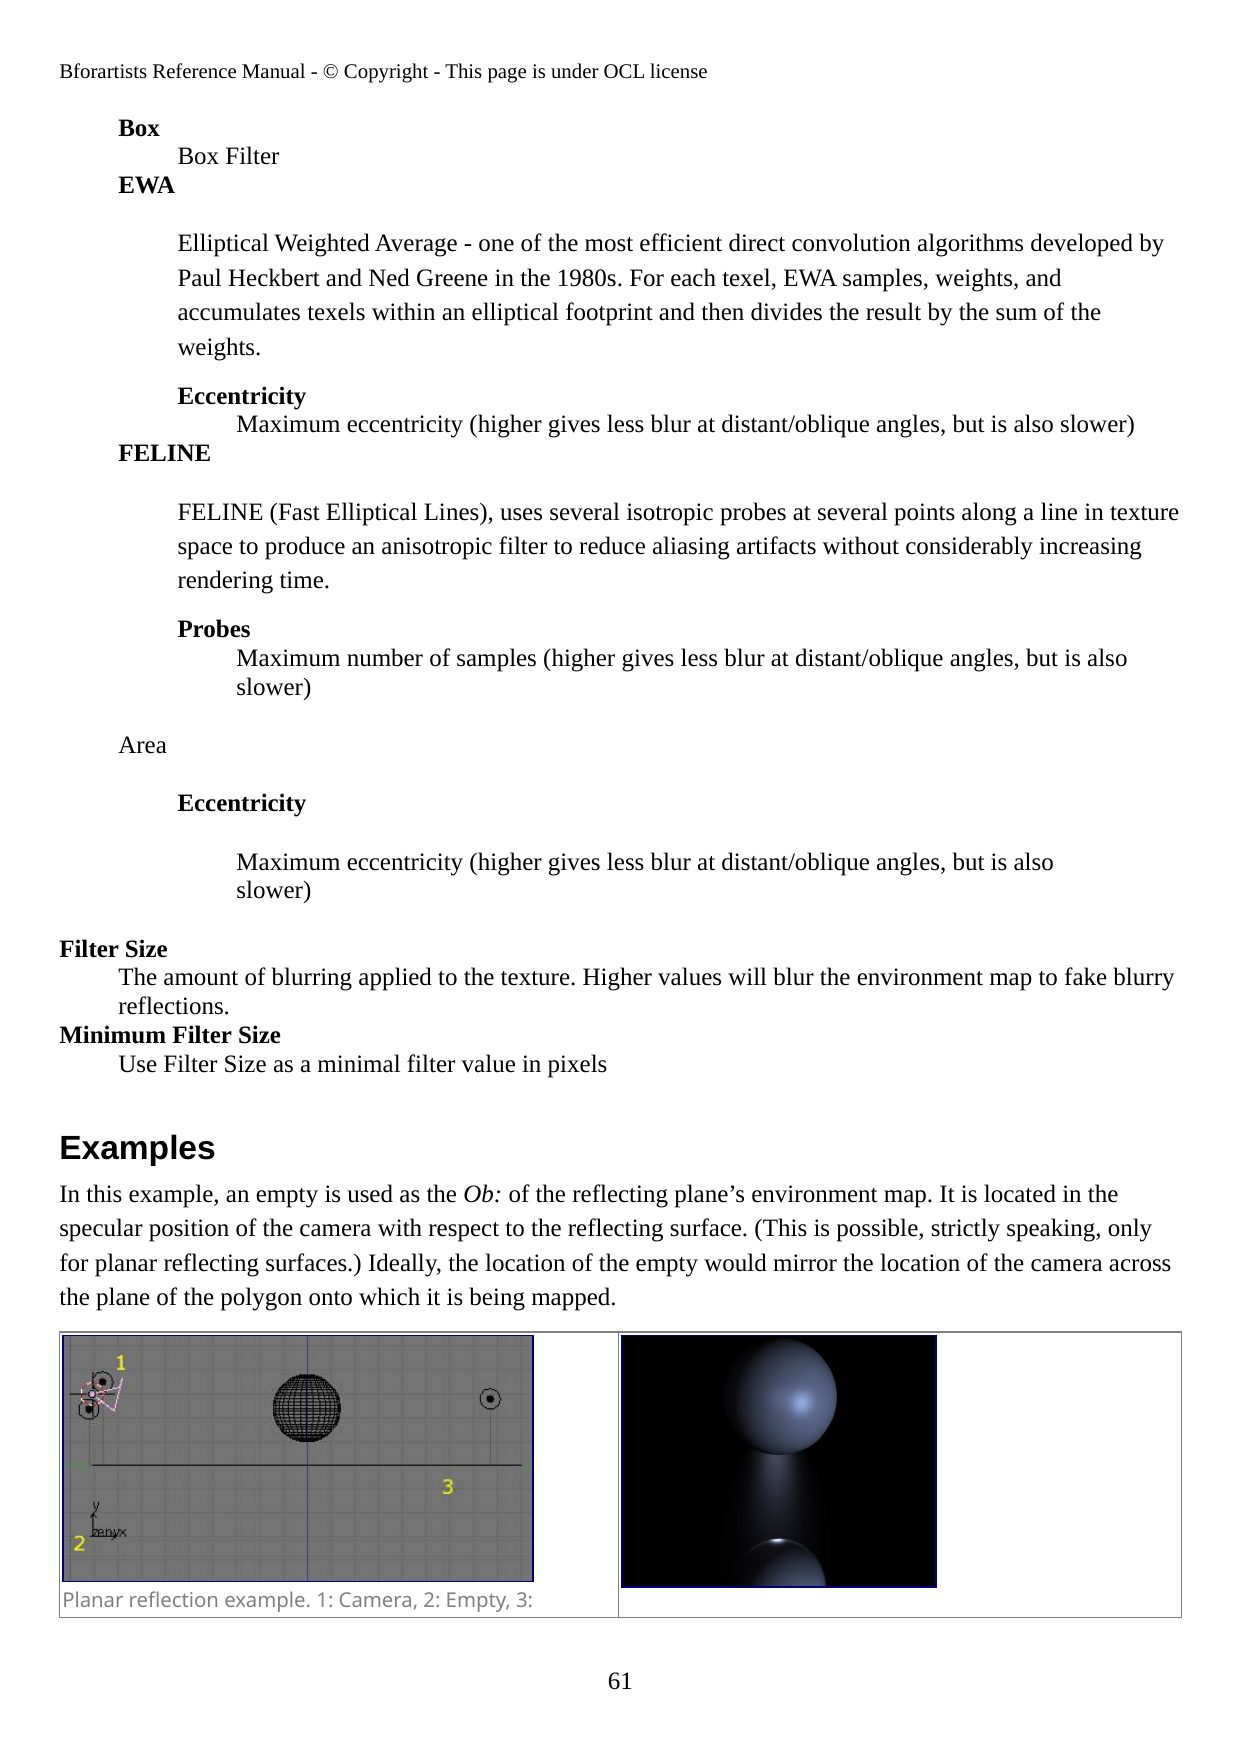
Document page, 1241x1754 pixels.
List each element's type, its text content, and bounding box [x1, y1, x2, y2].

subtitle Probes [177, 614, 1181, 643]
list Box Filter [177, 141, 1181, 170]
subtitle FELINE [118, 438, 1181, 467]
list The amount of blurring applied to the texture. Higher values will blur the environment map to fake blurry reflections. [118, 962, 1181, 1020]
text In this example, an empty is used as the Ob: of the reflecting plane’s environment map. It is located in the specular position of the camera with respect to the reflecting surface. (This is possible, strictly speaking, only for planar reflecting surfaces.) Ideally, the location of the empty would mirror the location of the camera across the plane of the polygon onto which it is being mapped. [59, 1179, 1181, 1311]
list Maximum number of samples (higher gives less blur at distant/oblique angles, but is also slower) [236, 643, 1181, 701]
table_header [619, 1333, 1181, 1617]
subtitle Eccentricity [177, 788, 1122, 817]
list Maximum eccentricity (higher gives less blur at distant/oblique angles, but is also slower) [236, 847, 1122, 904]
list Area [118, 730, 1181, 759]
text FELINE (Fast Elliptical Lines), uses several isotropic probes at several points along a line in texture space to produce an anisotropic filter to reduce aliasing artifacts without considerably increasing rendering time. [177, 497, 1181, 594]
picture [64, 1336, 532, 1581]
subtitle Examples [59, 1128, 1181, 1166]
subtitle EWA [118, 170, 1181, 199]
table_header Planar reflection example. 1: Camera, 2: Empty, 3: [60, 1333, 618, 1617]
subtitle Eccentricity [177, 381, 1181, 409]
subtitle Filter Size [59, 934, 1181, 962]
text Elliptical Weighted Average - one of the most efficient direct convolution algorithms developed by Paul Heckbert and Ned Greene in the 1980s. For each texel, EWA samples, weights, and accumulates texels within an elliptical footprint and then divides the result by the sum of the weights. [177, 228, 1181, 361]
subtitle Minimum Filter Size [59, 1020, 1181, 1049]
list Use Filter Size as a minimal filter value in pixels [118, 1049, 1181, 1077]
subtitle Box [118, 113, 1181, 141]
list Maximum eccentricity (higher gives less blur at distant/oblique angles, but is also slower) [236, 409, 1181, 438]
picture [623, 1336, 935, 1586]
